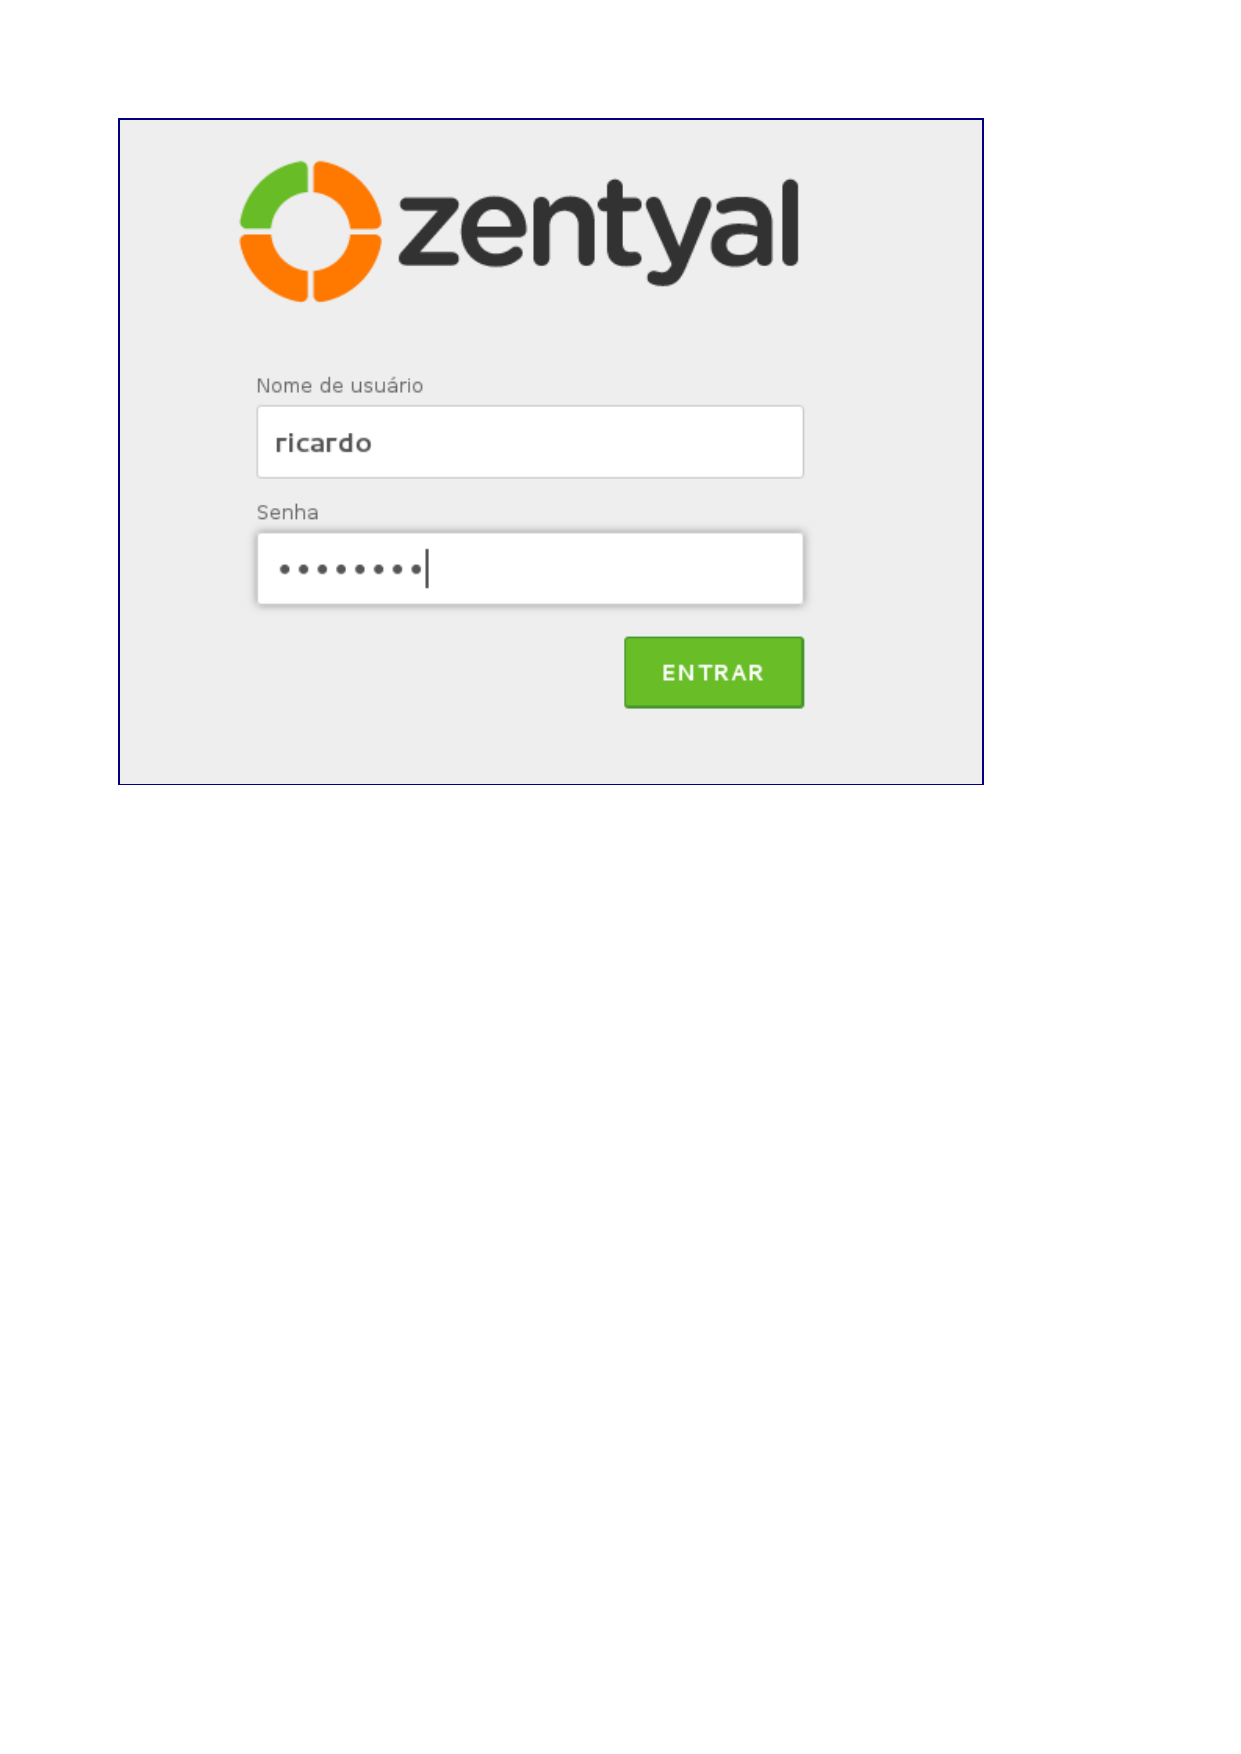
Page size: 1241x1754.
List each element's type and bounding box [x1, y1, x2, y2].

picture [120, 120, 982, 784]
